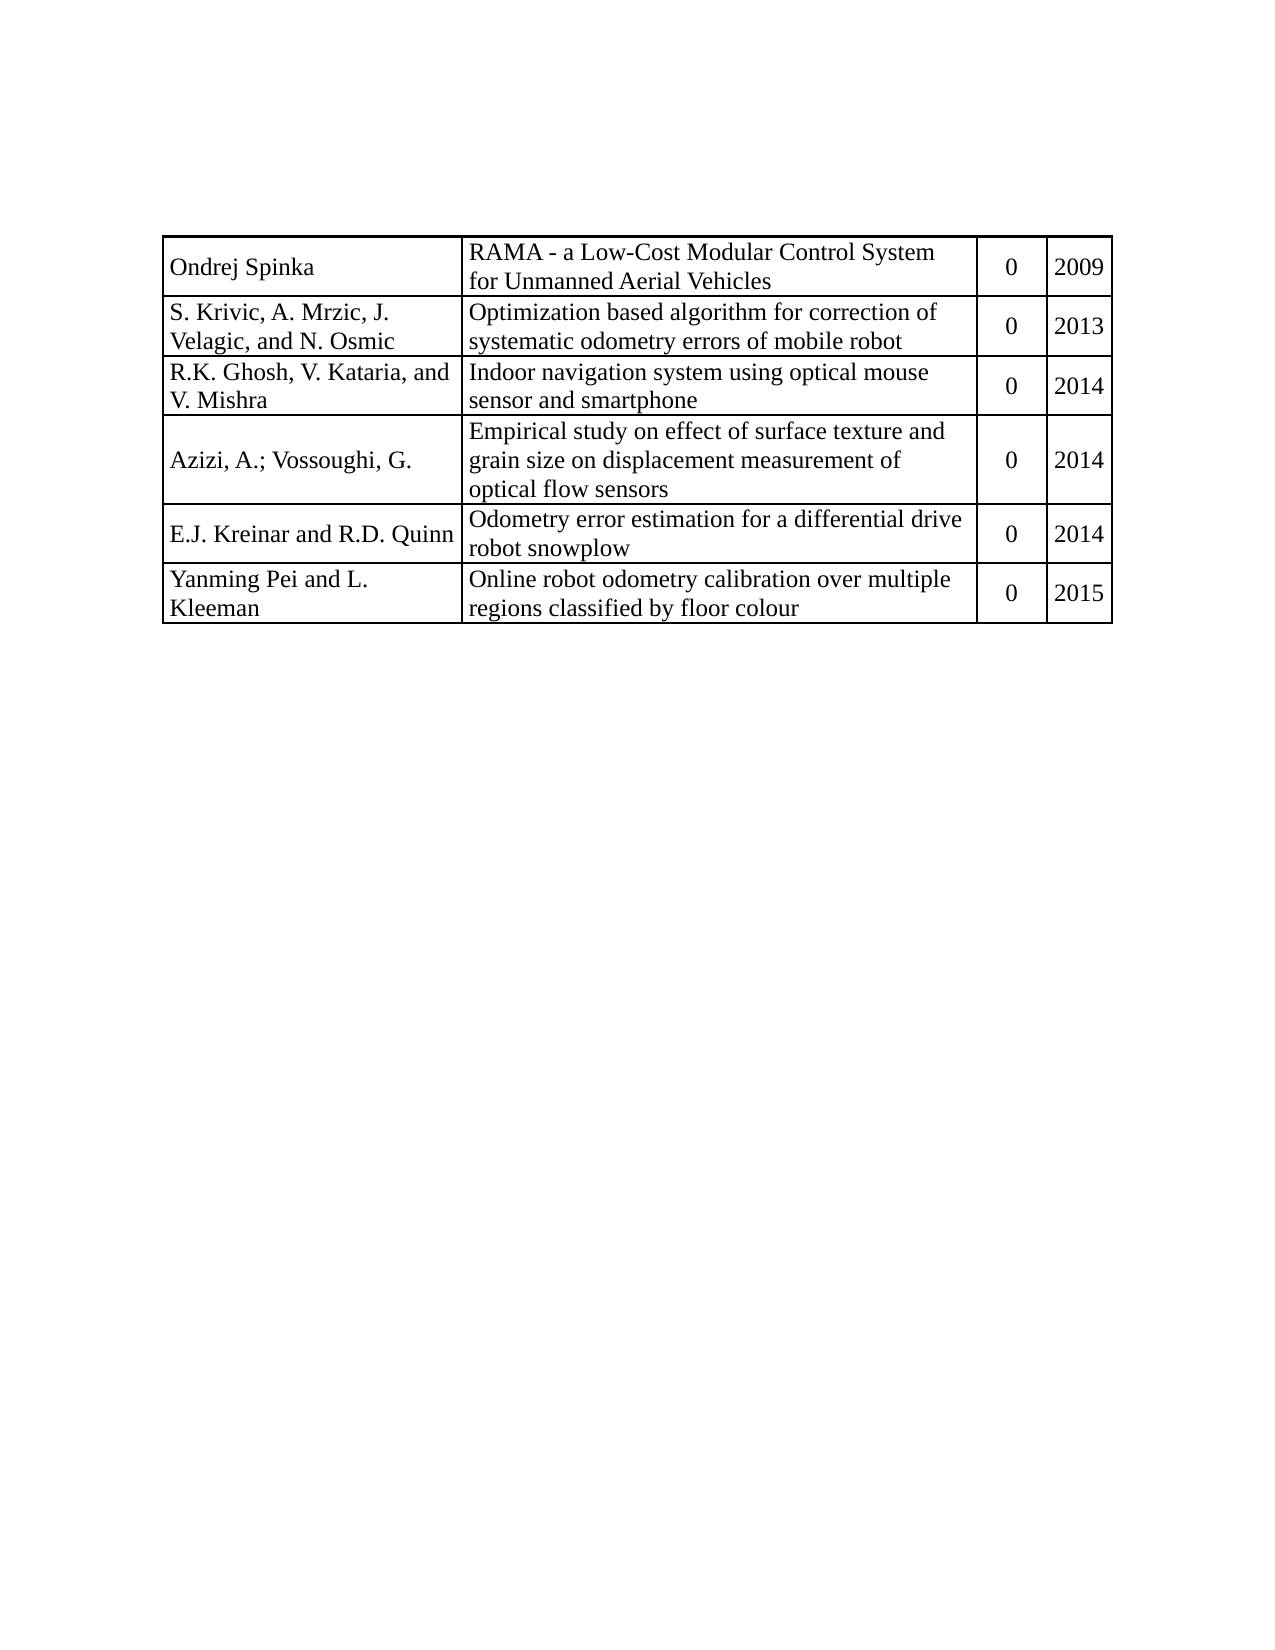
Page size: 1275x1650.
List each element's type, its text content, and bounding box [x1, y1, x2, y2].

table_cell 0 [978, 564, 1046, 622]
table_cell Ondrej Spinka [164, 238, 461, 295]
table_cell Optimization based algorithm for correction of systematic odometry errors of mobile robot [463, 297, 976, 354]
table_cell Online robot odometry calibration over multiple regions classified by floor colour [463, 564, 976, 622]
table_cell 0 [978, 297, 1046, 354]
table_cell 0 [978, 505, 1046, 562]
table_cell 0 [978, 357, 1046, 414]
table_cell 2015 [1048, 564, 1111, 622]
table_cell 2014 [1048, 416, 1111, 502]
table_cell 0 [978, 238, 1046, 295]
table_cell S. Krivic, A. Mrzic, J. Velagic, and N. Osmic [164, 297, 461, 354]
table_cell R.K. Ghosh, V. Kataria, and V. Mishra [164, 357, 461, 414]
table_cell Azizi, A.; Vossoughi, G. [164, 416, 461, 502]
table_cell 2013 [1048, 297, 1111, 354]
table_cell 2014 [1048, 505, 1111, 562]
table_cell Indoor navigation system using optical mouse sensor and smartphone [463, 357, 976, 414]
table_cell Empirical study on effect of surface texture and grain size on displacement measurement of optical flow sensors [463, 416, 976, 502]
table_cell RAMA - a Low-Cost Modular Control System for Unmanned Aerial Vehicles [463, 238, 976, 295]
table_cell E.J. Kreinar and R.D. Quinn [164, 505, 461, 562]
table_cell 0 [978, 416, 1046, 502]
table_cell Yanming Pei and L. Kleeman [164, 564, 461, 622]
table_cell Odometry error estimation for a differential drive robot snowplow [463, 505, 976, 562]
table_cell 2009 [1048, 238, 1111, 295]
table_cell 2014 [1048, 357, 1111, 414]
